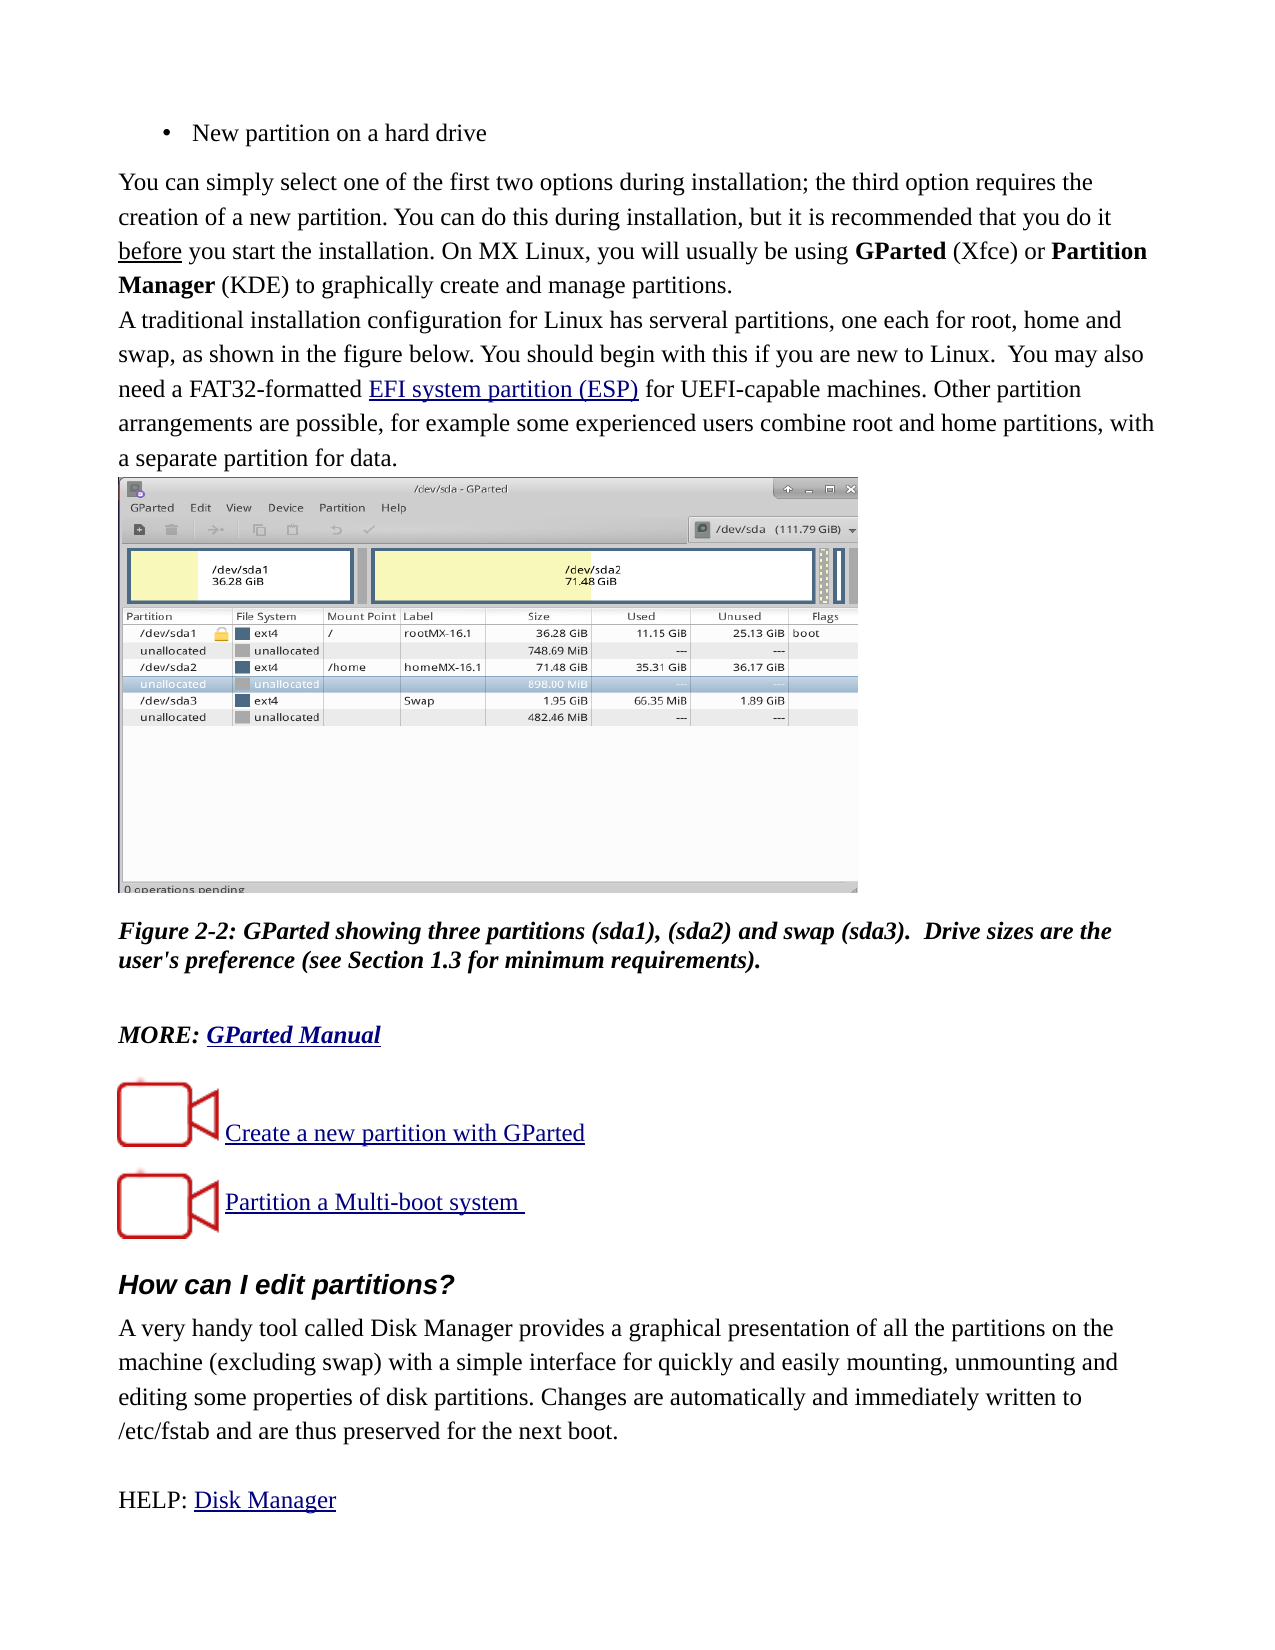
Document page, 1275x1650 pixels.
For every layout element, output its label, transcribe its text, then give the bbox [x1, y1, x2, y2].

text You can simply select one of the first two options during installation; the third option requires the creation of a new partition. You can do this during installation, but it is recommended that you do it before you start the installation. On MX Linux, you will usually be using GParted (Xfce) or Partition Manager (KDE) to graphically create and manage partitions. [118, 167, 1157, 299]
text A traditional installation configuration for Linux has serveral partitions, one each for root, home and swap, as shown in the figure below. You should begin with this if you are new to Linux. You may also need a FAT32-formatted EFI system partition (ESP) for UEFI-capable machines. Other partition arrangements are possible, for example some experienced users combine root and home partitions, with a separate partition for data. [118, 305, 1157, 472]
list New partition on a hard drive [162, 118, 1157, 147]
text MORE: GParted Manual [118, 1021, 1157, 1049]
text Figure 2-2: GParted showing three partitions (sda1), (sda2) and swap (sda3). Drive sizes are the user's preference (see Section 1.3 for minimum requirements). [118, 916, 1157, 973]
subtitle How can I edit partitions? [118, 1269, 1157, 1301]
picture [117, 1155, 219, 1239]
text HELP: Disk Manager [118, 1485, 1157, 1514]
text Partition a Multi-boot system [219, 1187, 1157, 1216]
text Create a new partition with GParted [219, 1118, 1157, 1147]
picture [117, 1064, 219, 1147]
picture [118, 477, 858, 893]
text A very handy tool called Disk Manager provides a graphical presentation of all the partitions on the machine (excluding swap) with a simple interface for quickly and easily mounting, unmounting and editing some properties of disk partitions. Changes are automatically and immediately written to /etc/fstab and are thus preserved for the next boot. [118, 1313, 1157, 1445]
